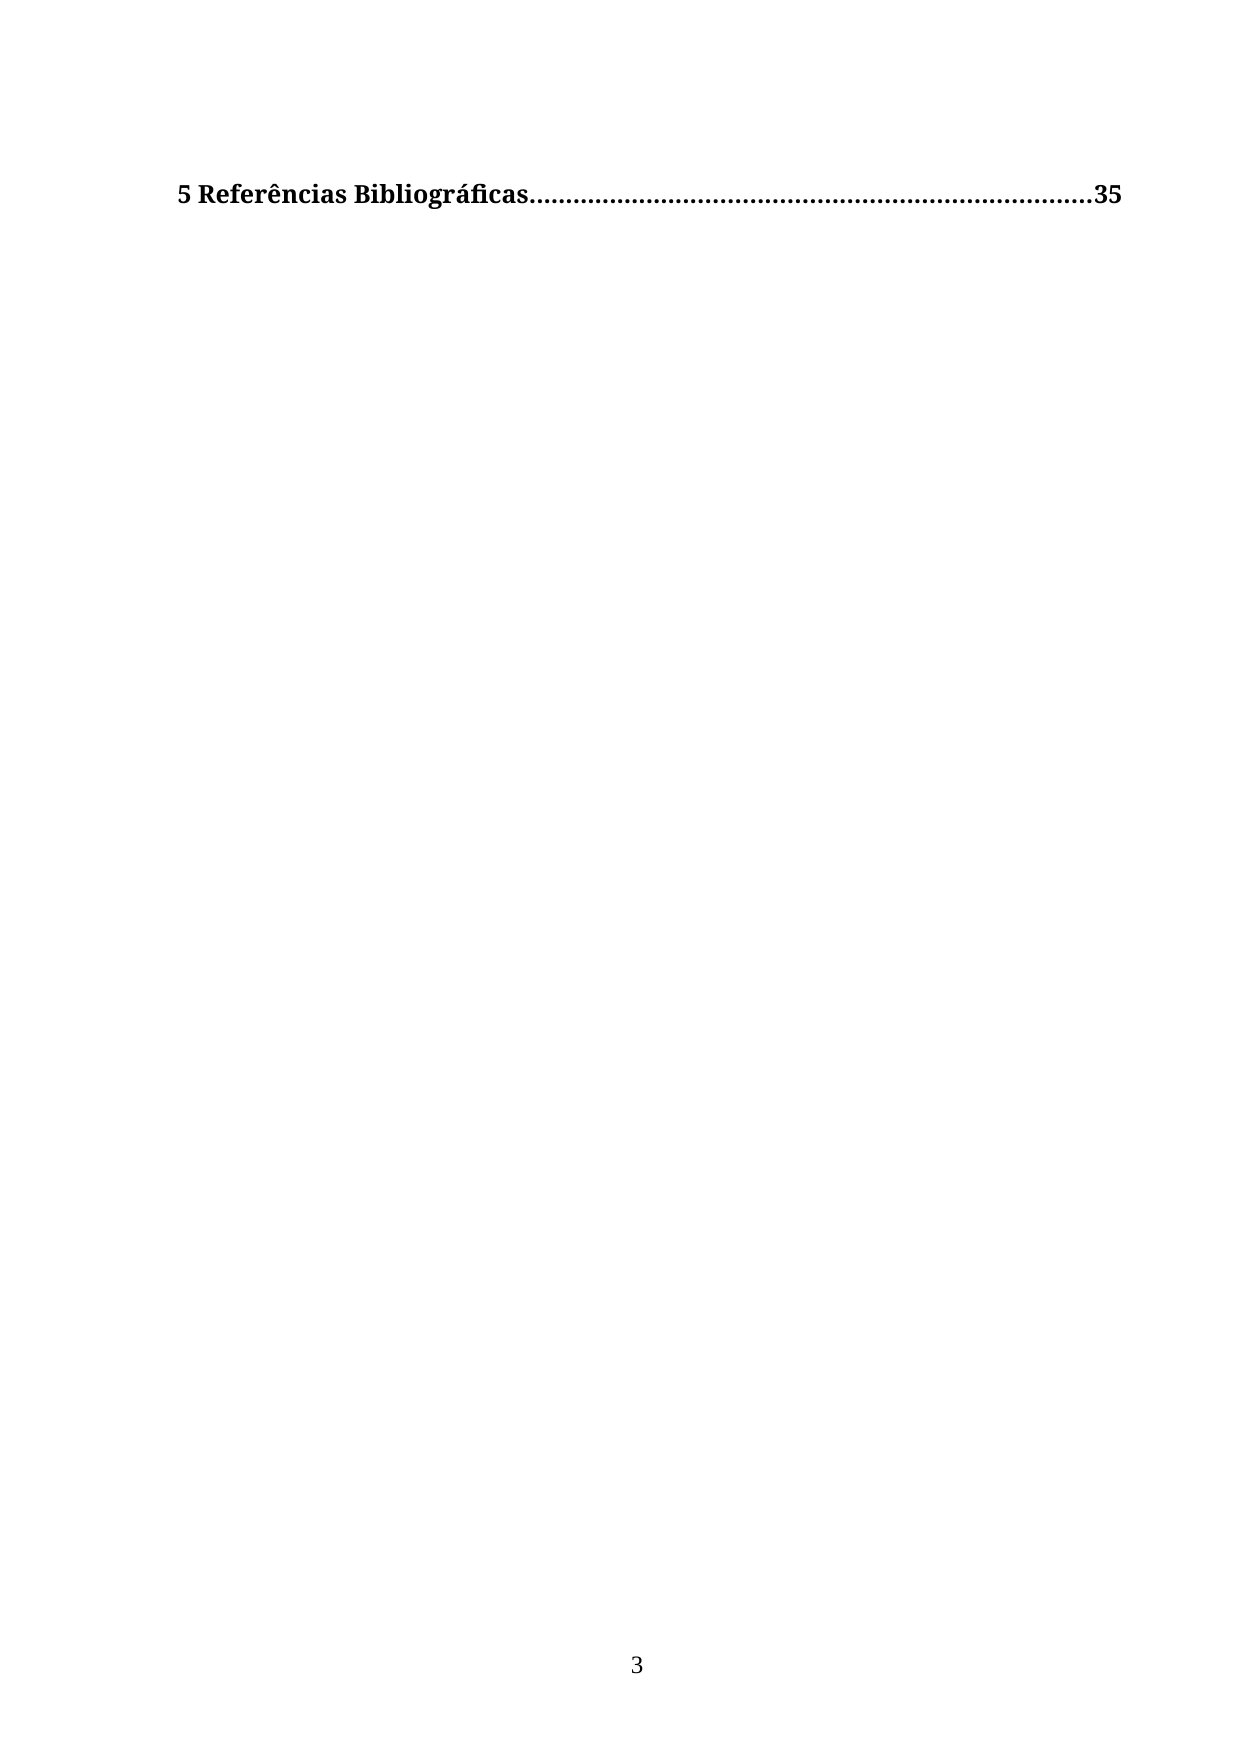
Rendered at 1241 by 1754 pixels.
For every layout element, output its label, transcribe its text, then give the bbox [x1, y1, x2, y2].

text 5 Referências Bibliográficas 35 [177, 177, 1122, 211]
